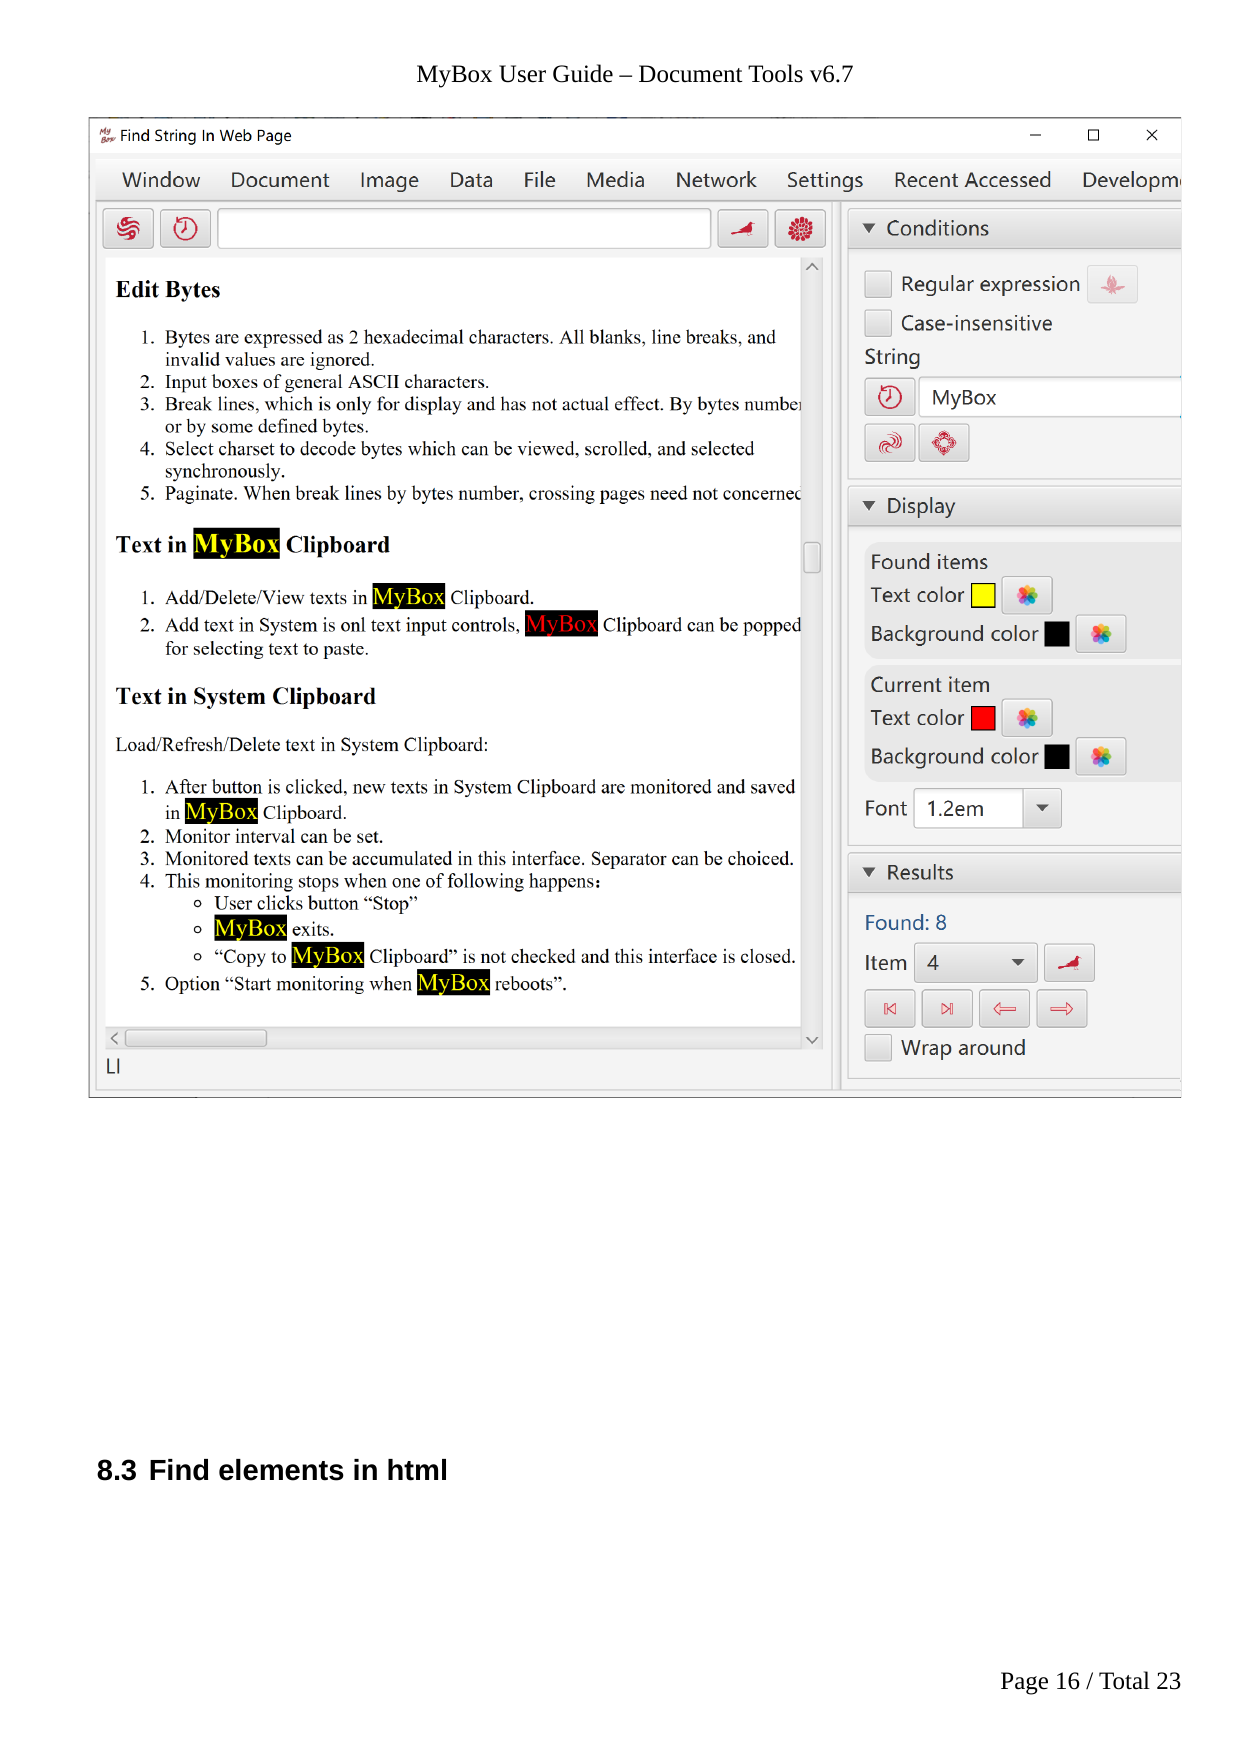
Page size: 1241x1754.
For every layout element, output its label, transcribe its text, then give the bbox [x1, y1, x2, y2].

subtitle Find elements in html [88, 1453, 1181, 1486]
picture [88, 117, 1182, 1098]
